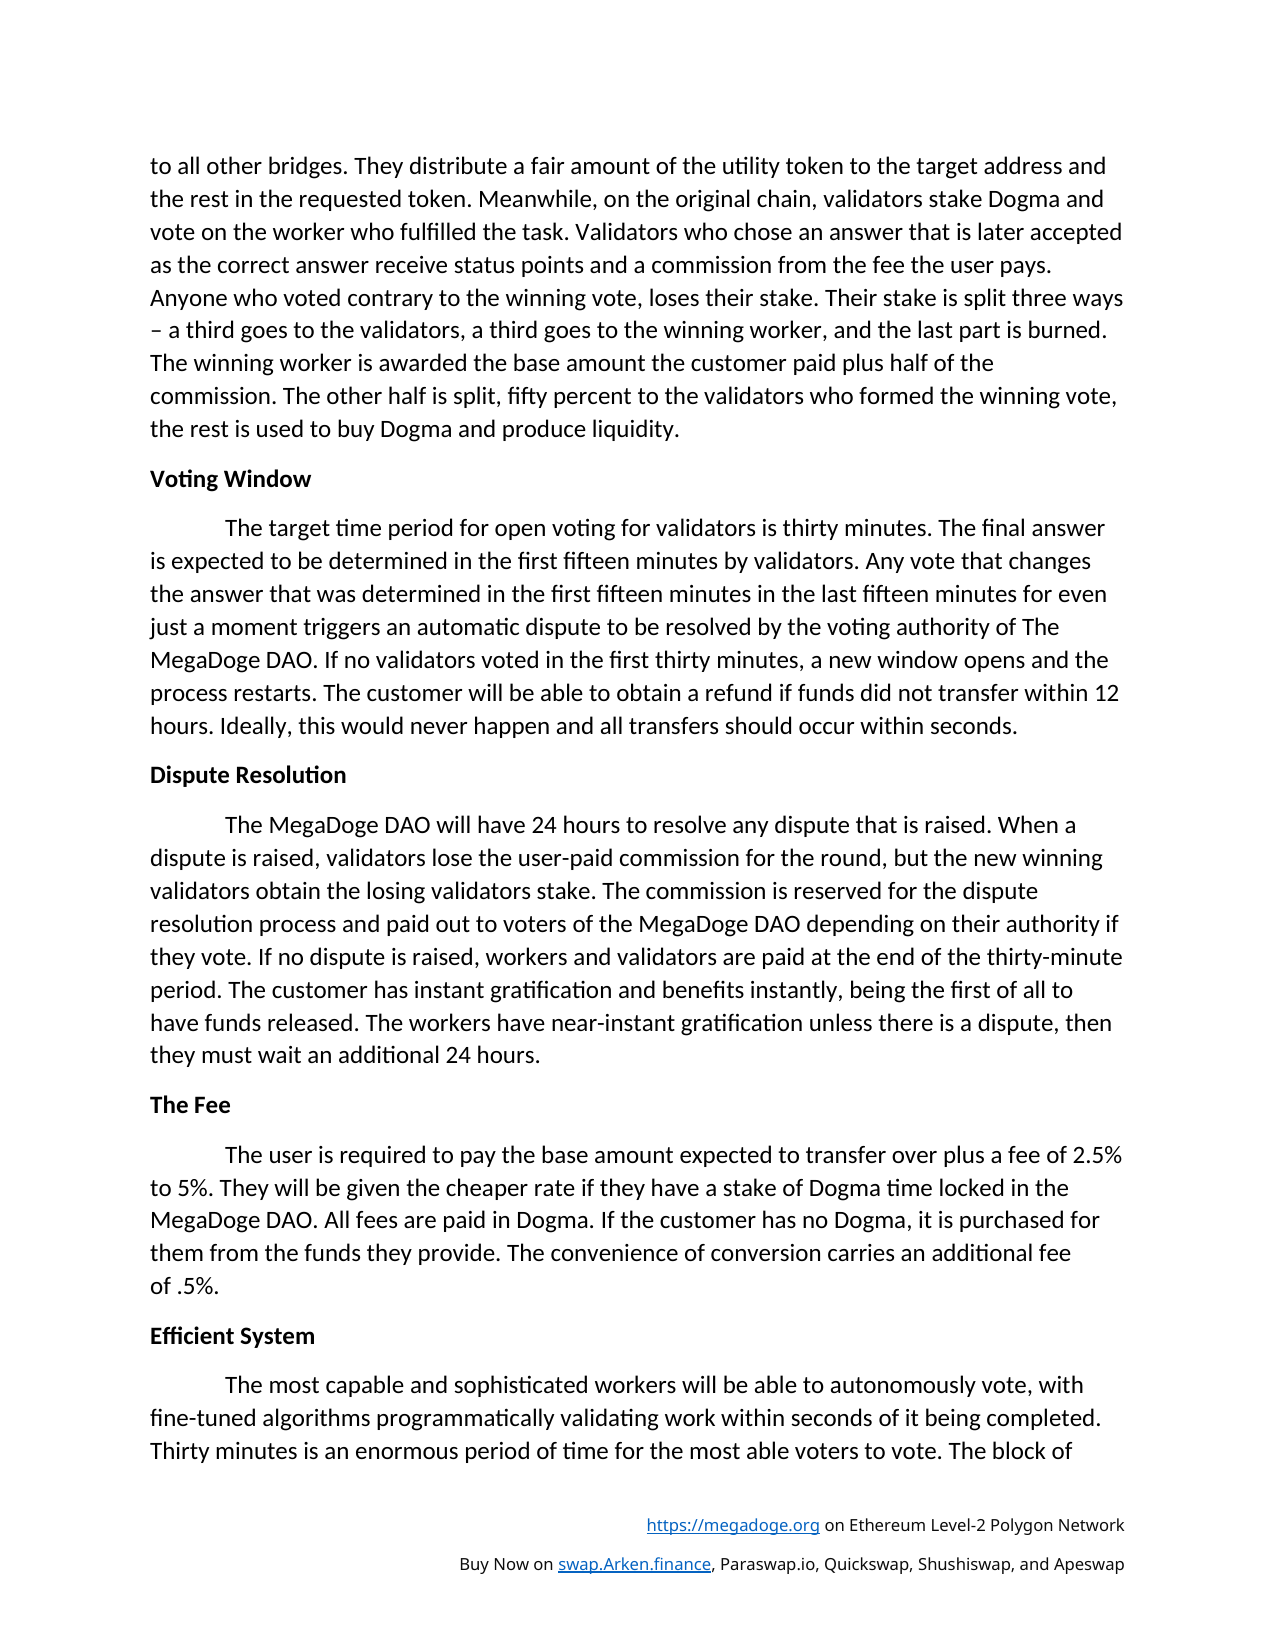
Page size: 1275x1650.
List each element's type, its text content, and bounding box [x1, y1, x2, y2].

text Dispute Resolution [150, 759, 1125, 790]
text to all other bridges. They distribute a fair amount of the utility token to the target address and the rest in the requested token. Meanwhile, on the original chain, validators stake Dogma and vote on the worker who fulfilled the task. Validators who chose an answer that is later accepted as the correct answer receive status points and a commission from the fee the user pays. Anyone who voted contrary to the winning vote, loses their stake. Their stake is split three ways – a third goes to the validators, a third goes to the winning worker, and the last part is burned. The winning worker is awarded the base amount the customer paid plus half of the commission. The other half is split, fifty percent to the validators who formed the winning vote, the rest is used to buy Dogma and produce liquidity. [150, 150, 1125, 444]
text The target time period for open voting for validators is thirty minutes. The final answer is expected to be determined in the first fifteen minutes by validators. Any vote that changes the answer that was determined in the first fifteen minutes in the last fifteen minutes for even just a moment triggers an automatic dispute to be resolved by the voting authority of The MegaDoge DAO. If no validators voted in the first thirty minutes, a new window opens and the process restarts. The customer will be able to obtain a refund if funds did not transfer within 12 hours. Ideally, this would never happen and all transfers should occur within seconds. [150, 512, 1125, 741]
text The most capable and sophisticated workers will be able to autonomously vote, with fine-tuned algorithms programmatically validating work within seconds of it being completed. Thirty minutes is an enormous period of time for the most able voters to vote. The block of [150, 1369, 1125, 1466]
text The user is required to pay the base amount expected to transfer over plus a fee of 2.5% to 5%. They will be given the cheaper rate if they have a stake of Dogma time locked in the MegaDoge DAO. All fees are paid in Dogma. If the customer has no Dogma, it is purchased for them from the funds they provide. The convenience of conversion carries an additional fee of .5%. [150, 1139, 1125, 1301]
text Voting Window [150, 463, 1125, 493]
text The Fee [150, 1089, 1125, 1120]
text Efficient System [150, 1320, 1125, 1351]
text The MegaDoge DAO will have 24 hours to resolve any dispute that is raised. When a dispute is raised, validators lose the user-paid commission for the round, but the new winning validators obtain the losing validators stake. The commission is reserved for the dispute resolution process and paid out to voters of the MegaDoge DAO depending on their authority if they vote. If no dispute is raised, workers and validators are paid at the end of the thirty-minute period. The customer has instant gratification and benefits instantly, being the first of all to have funds released. The workers have near-instant gratification unless there is a dispute, then they must wait an additional 24 hours. [150, 809, 1125, 1070]
